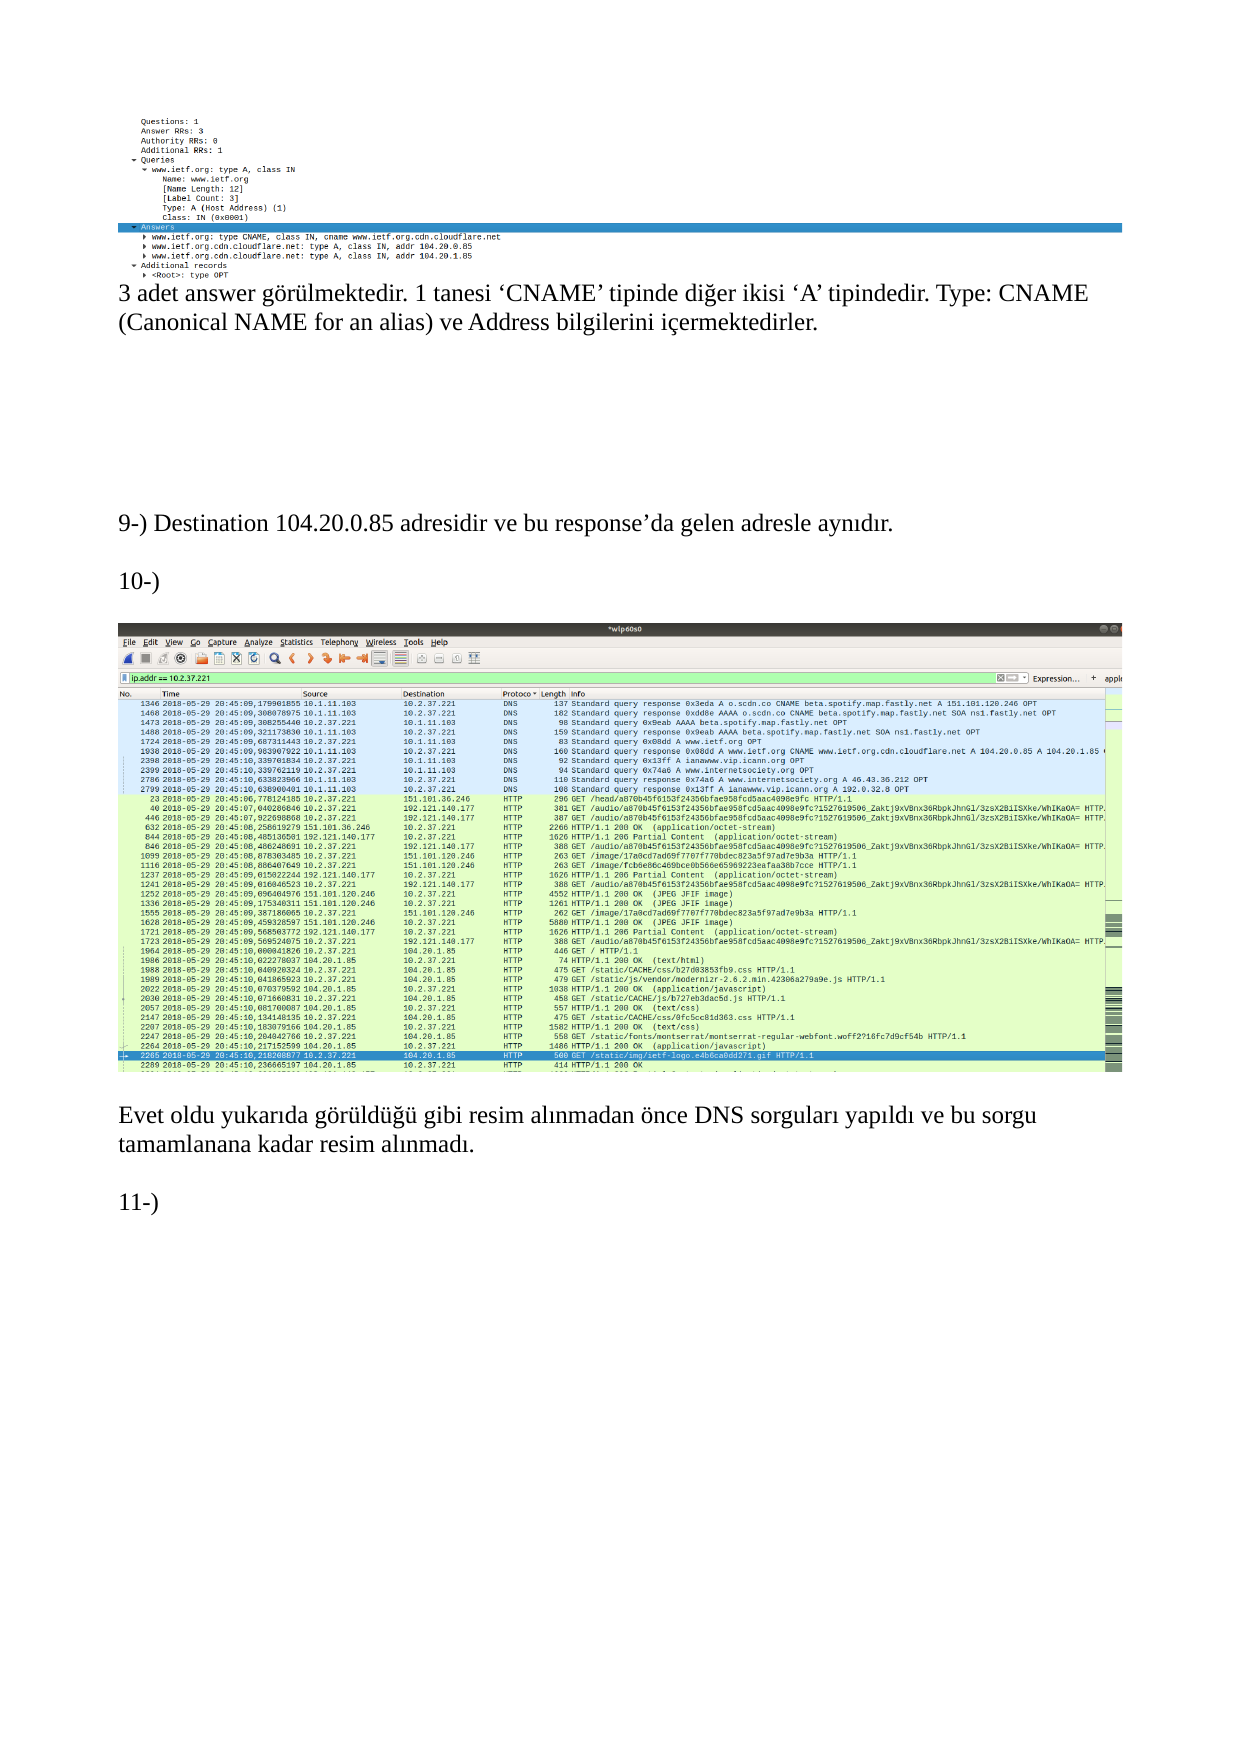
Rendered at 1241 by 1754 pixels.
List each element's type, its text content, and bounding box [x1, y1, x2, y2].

text 3 adet answer görülmektedir. 1 tanesi ‘CNAME’ tipinde diğer ikisi ‘A’ tipindedir. Type: CNAME (Canonical NAME for an alias) ve Address bilgilerini içermektedirler. [118, 279, 1122, 336]
text Evet oldu yukarıda görüldüğü gibi resim alınmadan önce DNS sorguları yapıldı ve bu sorgu tamamlanana kadar resim alınmadı. [118, 1101, 1122, 1158]
picture [118, 623, 1123, 1072]
text 11-) [118, 1187, 1122, 1216]
text 10-) [118, 566, 1122, 595]
picture [118, 118, 1123, 279]
text 9-) Destination 104.20.0.85 adresidir ve bu response’da gelen adresle aynıdır. [118, 508, 1122, 537]
